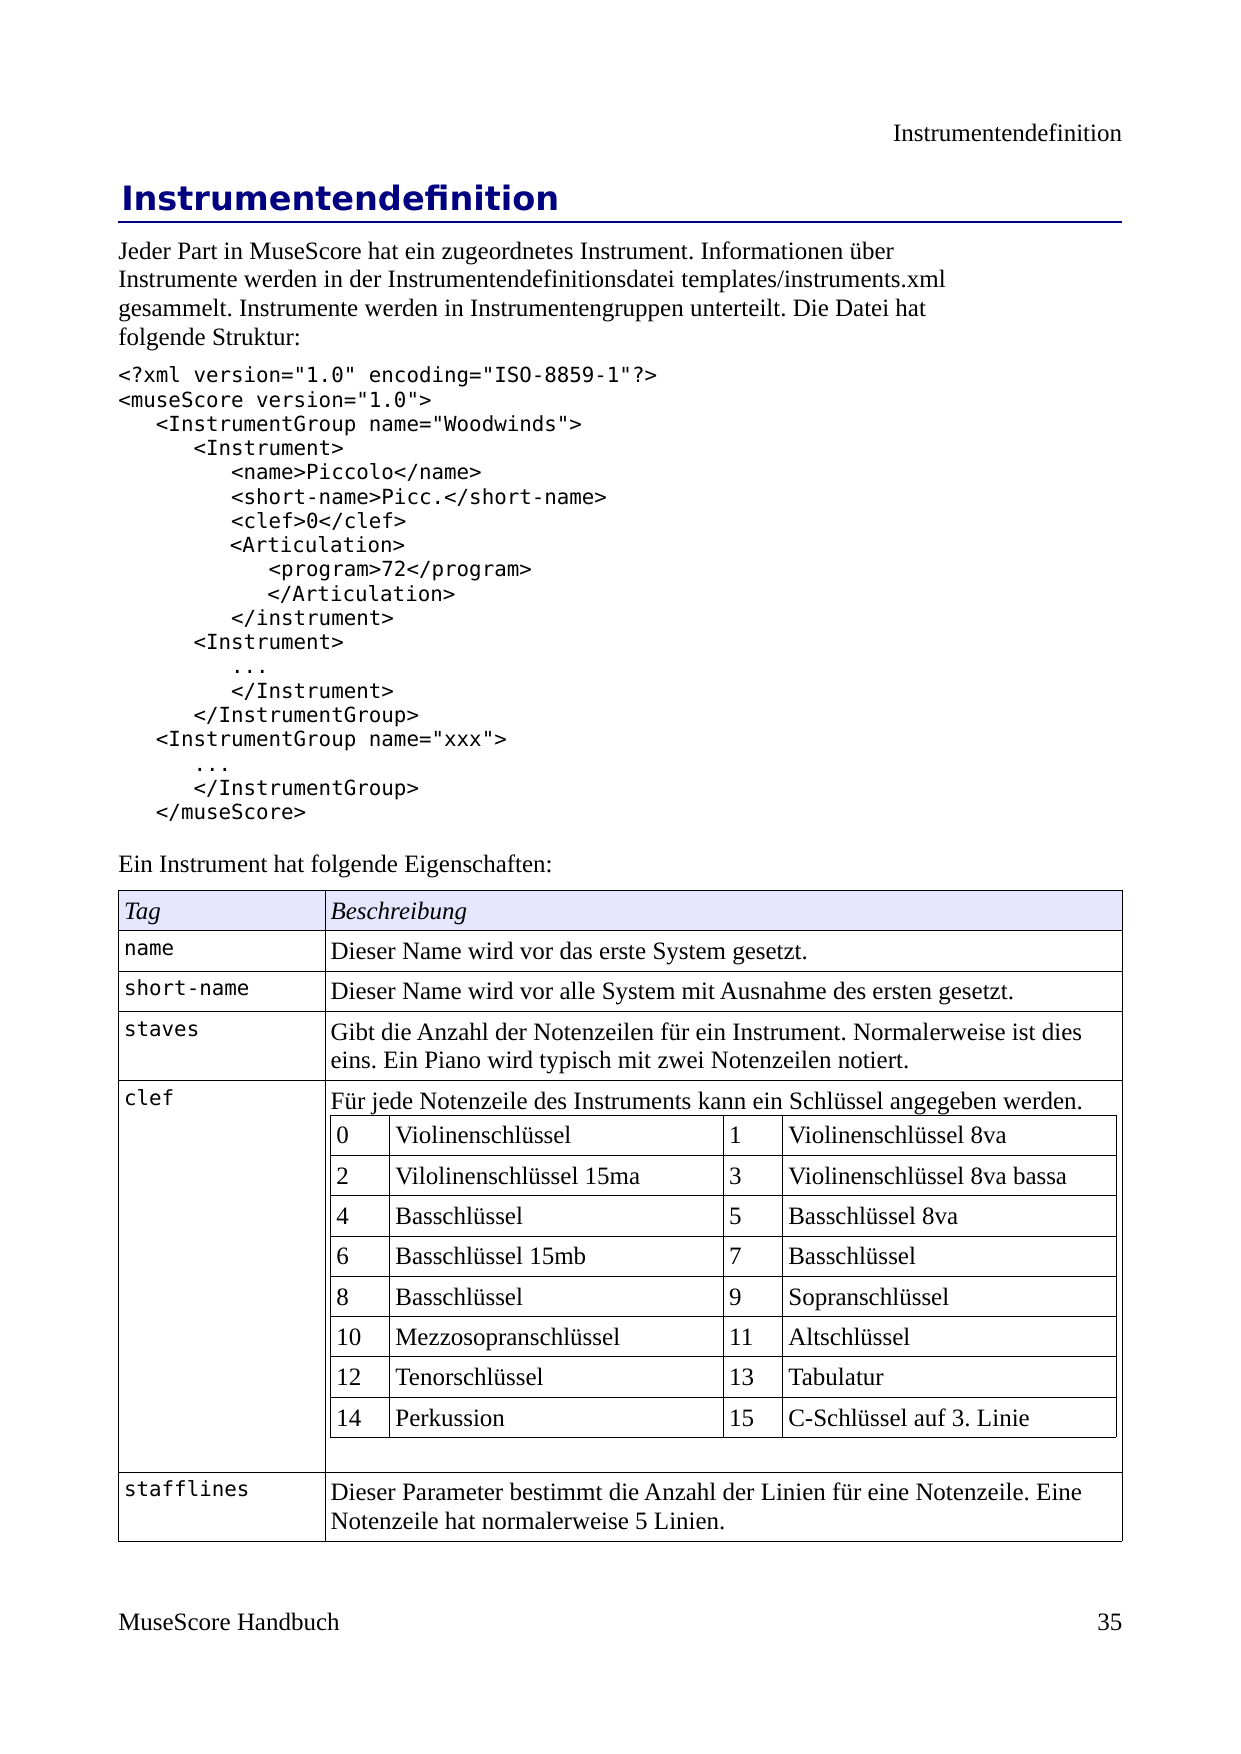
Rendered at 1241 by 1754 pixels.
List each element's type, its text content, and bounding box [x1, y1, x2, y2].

table_cell C-Schlüssel auf 3. Linie [783, 1398, 1116, 1437]
text <name>Piccolo</name> [118, 460, 1122, 485]
text <Instrument> [118, 630, 1122, 654]
text <Instrument> [118, 436, 1122, 460]
table_header 1 [724, 1116, 782, 1155]
table_cell Basschlüssel 8va [783, 1196, 1116, 1236]
table_cell 13 [724, 1357, 782, 1397]
text Jeder Part in MuseScore hat ein zugeordnetes Instrument. Informationen über Instrumente werden in der Instrumentendefinitionsdatei templates/instruments.xml gesammelt. Instrumente werden in Instrumentengruppen unterteilt. Die Datei hat folgende Struktur: [118, 236, 1004, 351]
table_cell Dieser Name wird vor das erste System gesetzt. [326, 931, 1122, 971]
table_cell name [119, 931, 325, 971]
text </instrument> [118, 606, 1122, 630]
table_cell 7 [724, 1237, 782, 1276]
subtitle Instrumentendefinition [118, 176, 1122, 221]
table_cell staves [119, 1012, 325, 1080]
text </museScore> [118, 800, 1122, 824]
table_header Beschreibung [326, 891, 1122, 930]
text </InstrumentGroup> [118, 703, 1122, 727]
text <museScore version="1.0"> [118, 388, 1122, 412]
table_cell 9 [724, 1277, 782, 1316]
table_cell Basschlüssel [390, 1196, 723, 1236]
text <?xml version="1.0" encoding="ISO-8859-1"?> [118, 363, 1122, 388]
table_cell 15 [724, 1398, 782, 1437]
table_cell clef [119, 1081, 325, 1472]
text <Articulation> [118, 533, 1122, 557]
table_cell short-name [119, 972, 325, 1011]
text </Articulation> [118, 582, 1122, 606]
text <short-name>Picc.</short-name> [118, 485, 1122, 509]
table_cell 8 [331, 1277, 389, 1316]
table_cell Altschlüssel [783, 1317, 1116, 1356]
table_cell Für jede Notenzeile des Instruments kann ein Schlüssel angegeben werden. [326, 1081, 1122, 1472]
table_cell 5 [724, 1196, 782, 1236]
text Ein Instrument hat folgende Eigenschaften: [118, 849, 1004, 877]
text </Instrument> [118, 679, 1122, 703]
table_header Violinenschlüssel [390, 1116, 723, 1155]
text <clef>0</clef> [118, 509, 1122, 533]
table_cell 12 [331, 1357, 389, 1397]
table_cell 4 [331, 1196, 389, 1236]
table_cell Violinenschlüssel 8va bassa [783, 1156, 1116, 1195]
table_header Tag [119, 891, 325, 930]
table_header 0 [331, 1116, 389, 1155]
text <program>72</program> [118, 557, 1122, 582]
table_cell Basschlüssel [783, 1237, 1116, 1276]
table_cell Vilolinenschlüssel 15ma [390, 1156, 723, 1195]
table_cell 3 [724, 1156, 782, 1195]
text <InstrumentGroup name="xxx"> [118, 727, 1122, 752]
table_cell Basschlüssel 15mb [390, 1237, 723, 1276]
table_cell Tabulatur [783, 1357, 1116, 1397]
table_cell 2 [331, 1156, 389, 1195]
table_cell Dieser Parameter bestimmt die Anzahl der Linien für eine Notenzeile. Eine Notenzeile hat normalerweise 5 Linien. [326, 1473, 1122, 1541]
table_cell stafflines [119, 1473, 325, 1541]
text ... [118, 752, 1122, 776]
table_cell Gibt die Anzahl der Notenzeilen für ein Instrument. Normalerweise ist dies eins. Ein Piano wird typisch mit zwei Notenzeilen notiert. [326, 1012, 1122, 1080]
table_cell Dieser Name wird vor alle System mit Ausnahme des ersten gesetzt. [326, 972, 1122, 1011]
table_cell 10 [331, 1317, 389, 1356]
table_header Violinenschlüssel 8va [783, 1116, 1116, 1155]
text <InstrumentGroup name="Woodwinds"> [118, 412, 1122, 436]
table_cell Basschlüssel [390, 1277, 723, 1316]
table_cell 14 [331, 1398, 389, 1437]
table_cell Perkussion [390, 1398, 723, 1437]
table_cell Mezzosopranschlüssel [390, 1317, 723, 1356]
table_cell Sopranschlüssel [783, 1277, 1116, 1316]
text ... [118, 654, 1122, 679]
table_cell 6 [331, 1237, 389, 1276]
table_cell 11 [724, 1317, 782, 1356]
table_cell Tenorschlüssel [390, 1357, 723, 1397]
text </InstrumentGroup> [118, 776, 1122, 800]
